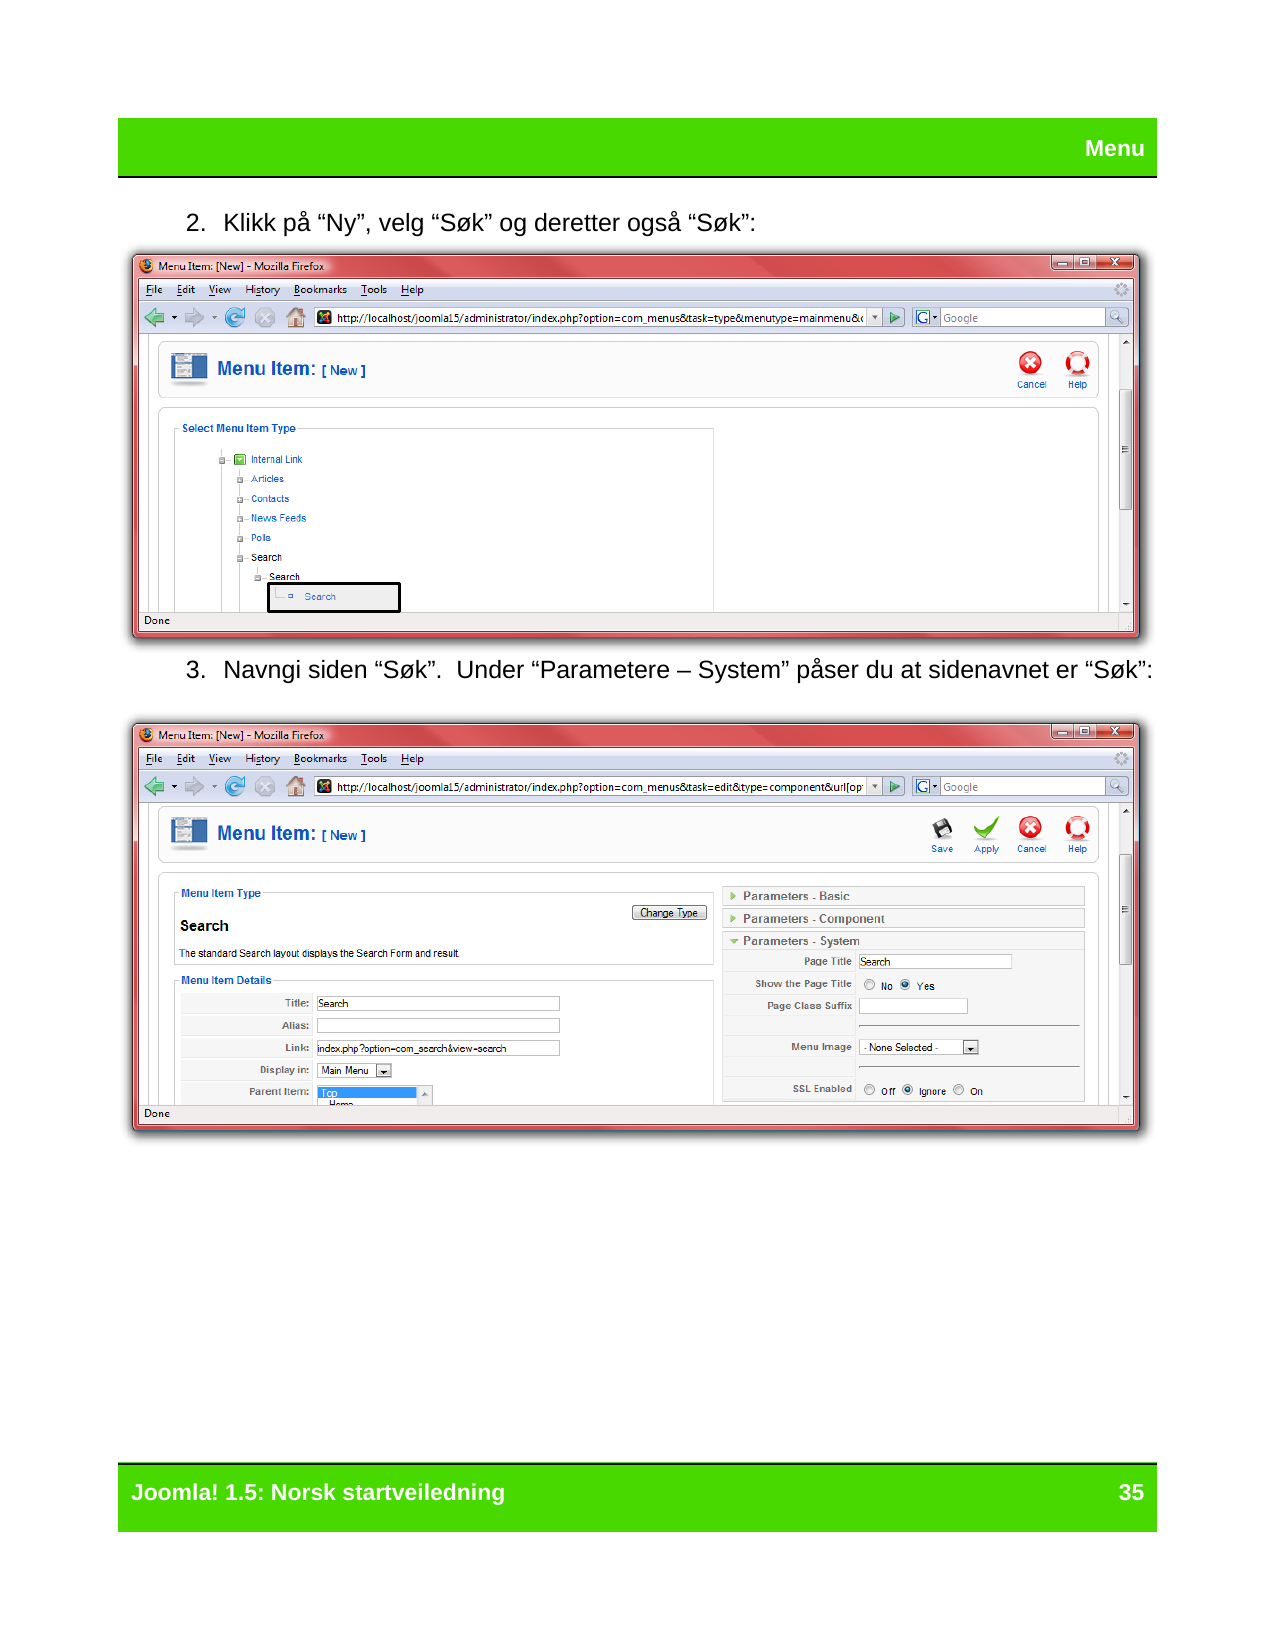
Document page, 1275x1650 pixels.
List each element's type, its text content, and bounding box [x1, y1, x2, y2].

picture [119, 710, 1156, 1147]
picture [119, 241, 1156, 654]
list Navngi siden “Søk”. Under “Parametere – System” påser du at sidenavnet er “Søk”: [186, 655, 1157, 684]
list Klikk på “Ny”, velg “Søk” og deretter også “Søk”: [186, 208, 1157, 237]
